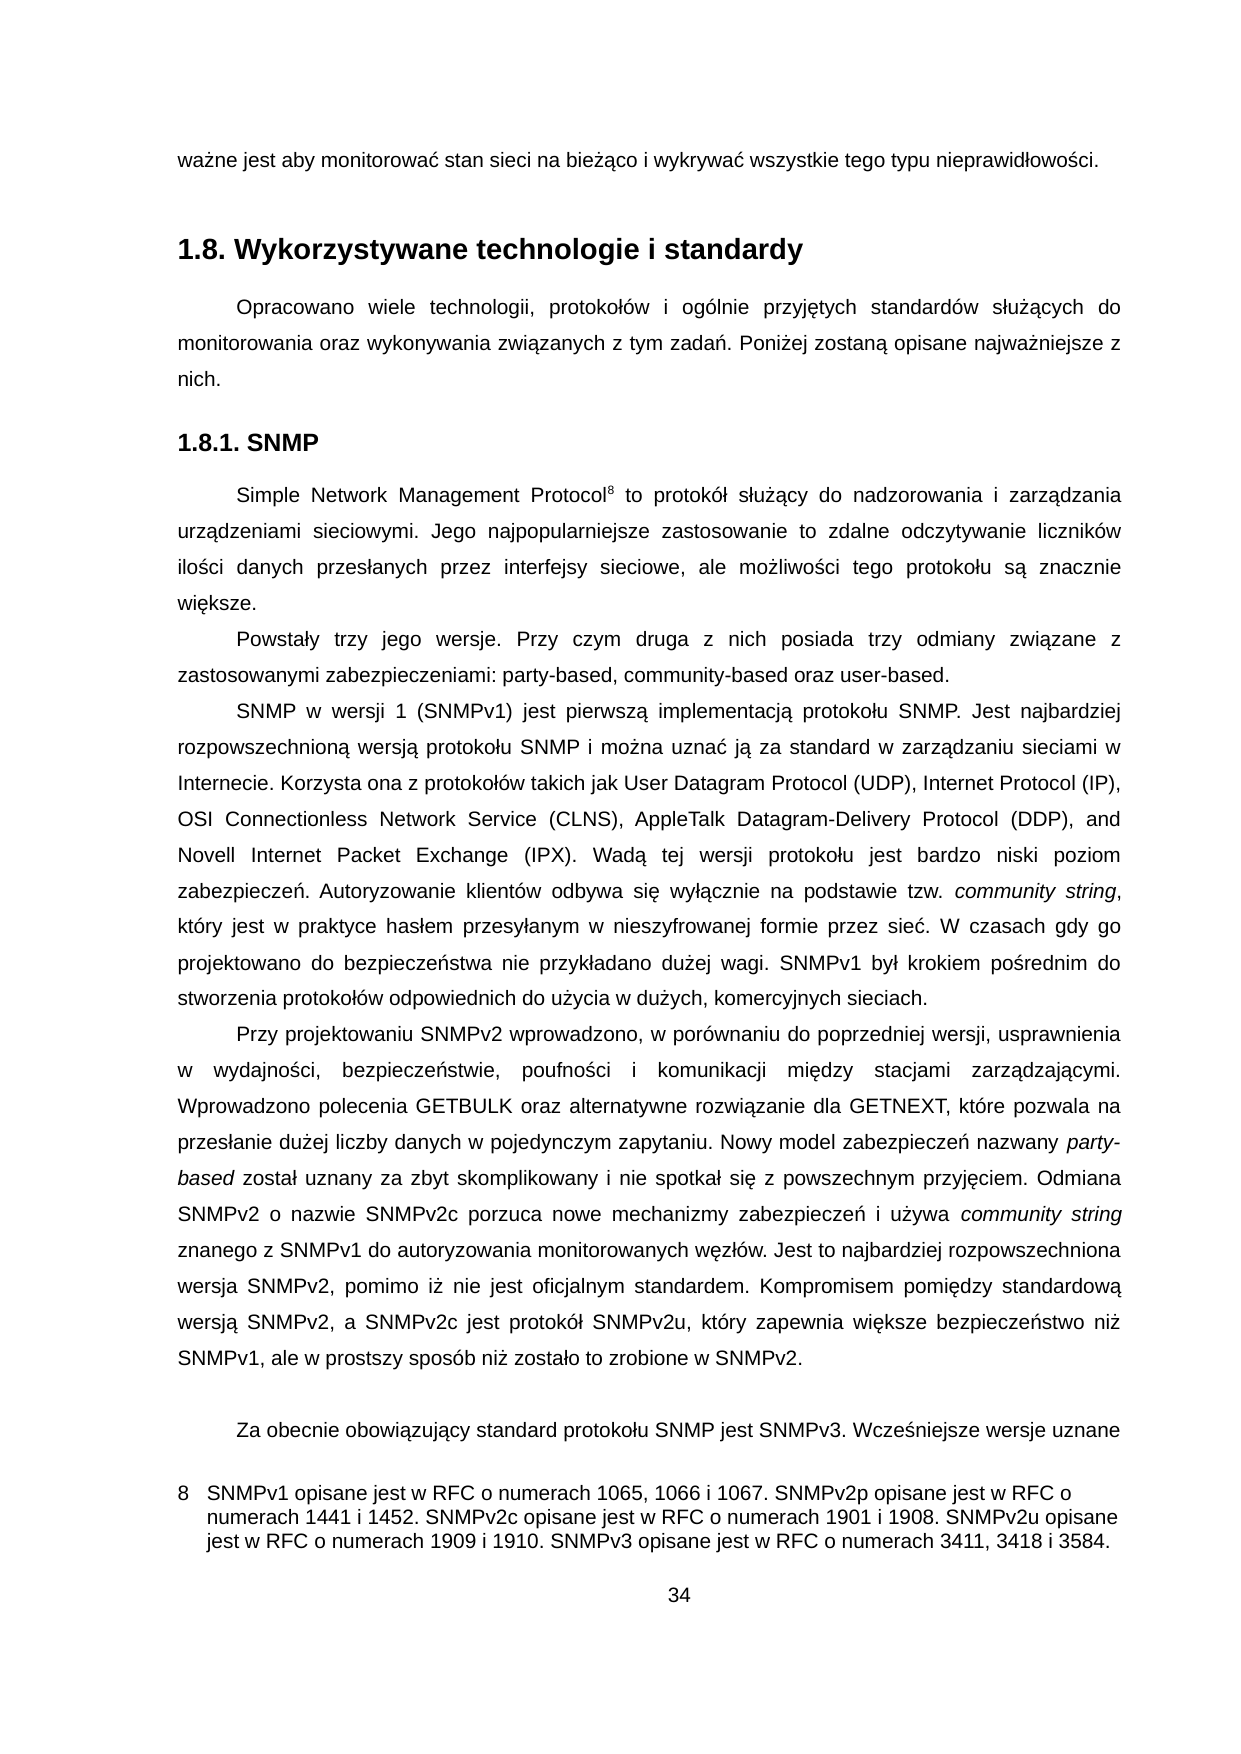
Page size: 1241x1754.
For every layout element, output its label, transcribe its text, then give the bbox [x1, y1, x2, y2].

text Powstały trzy jego wersje. Przy czym druga z nich posiada trzy odmiany związane z zastosowanymi zabezpieczeniami: party-based, community-based oraz user-based. [177, 627, 1122, 687]
subtitle 1.8. Wykorzystywane technologie i standardy [177, 232, 1122, 266]
text SNMPv1 opisane jest w RFC o numerach 1065, 1066 i 1067. SNMPv2p opisane jest w RFC o numerach 1441 i 1452. SNMPv2c opisane jest w RFC o numerach 1901 i 1908. SNMPv2u opisane jest w RFC o numerach 1909 i 1910. SNMPv3 opisane jest w RFC o numerach 3411, 3418 i 3584. [177, 1481, 1122, 1553]
text Za obecnie obowiązujący standard protokołu SNMP jest SNMPv3. Wcześniejsze wersje uznane [177, 1417, 1122, 1441]
subtitle 1.8.1. SNMP [177, 427, 1122, 456]
text Simple Network Management Protocol to protokół służący do nadzorowania i zarządzania urządzeniami sieciowymi. Jego najpopularniejsze zastosowanie to zdalne odczytywanie liczników ilości danych przesłanych przez interfejsy sieciowe, ale możliwości tego protokołu są znacznie większe. [177, 483, 1122, 615]
text Przy projektowaniu SNMPv2 wprowadzono, w porównaniu do poprzedniej wersji, usprawnienia w wydajności, bezpieczeństwie, poufności i komunikacji między stacjami zarządzającymi. Wprowadzono polecenia GETBULK oraz alternatywne rozwiązanie dla GETNEXT, które pozwala na przesłanie dużej liczby danych w pojedynczym zapytaniu. Nowy model zabezpieczeń nazwany party-based został uznany za zbyt skomplikowany i nie spotkał się z powszechnym przyjęciem. Odmiana SNMPv2 o nazwie SNMPv2c porzuca nowe mechanizmy zabezpieczeń i używa community string znanego z SNMPv1 do autoryzowania monitorowanych węzłów. Jest to najbardziej rozpowszechniona wersja SNMPv2, pomimo iż nie jest oficjalnym standardem. Kompromisem pomiędzy standardową wersją SNMPv2, a SNMPv2c jest protokół SNMPv2u, który zapewnia większe bezpieczeństwo niż SNMPv1, ale w prostszy sposób niż zostało to zrobione w SNMPv2. [177, 1022, 1122, 1369]
text ważne jest aby monitorować stan sieci na bieżąco i wykrywać wszystkie tego typu nieprawidłowości. [177, 148, 1122, 172]
text Opracowano wiele technologii, protokołów i ogólnie przyjętych standardów służących do monitorowania oraz wykonywania związanych z tym zadań. Poniżej zostaną opisane najważniejsze z nich. [177, 295, 1122, 391]
text SNMP w wersji 1 (SNMPv1) jest pierwszą implementacją protokołu SNMP. Jest najbardziej rozpowszechnioną wersją protokołu SNMP i można uznać ją za standard w zarządzaniu sieciami w Internecie. Korzysta ona z protokołów takich jak User Datagram Protocol (UDP), Internet Protocol (IP), OSI Connectionless Network Service (CLNS), AppleTalk Datagram-Delivery Protocol (DDP), and Novell Internet Packet Exchange (IPX). Wadą tej wersji protokołu jest bardzo niski poziom zabezpieczeń. Autoryzowanie klientów odbywa się wyłącznie na podstawie tzw. community string, który jest w praktyce hasłem przesyłanym w nieszyfrowanej formie przez sieć. W czasach gdy go projektowano do bezpieczeństwa nie przykładano dużej wagi. SNMPv1 był krokiem pośrednim do stworzenia protokołów odpowiednich do użycia w dużych, komercyjnych sieciach. [177, 699, 1122, 1010]
